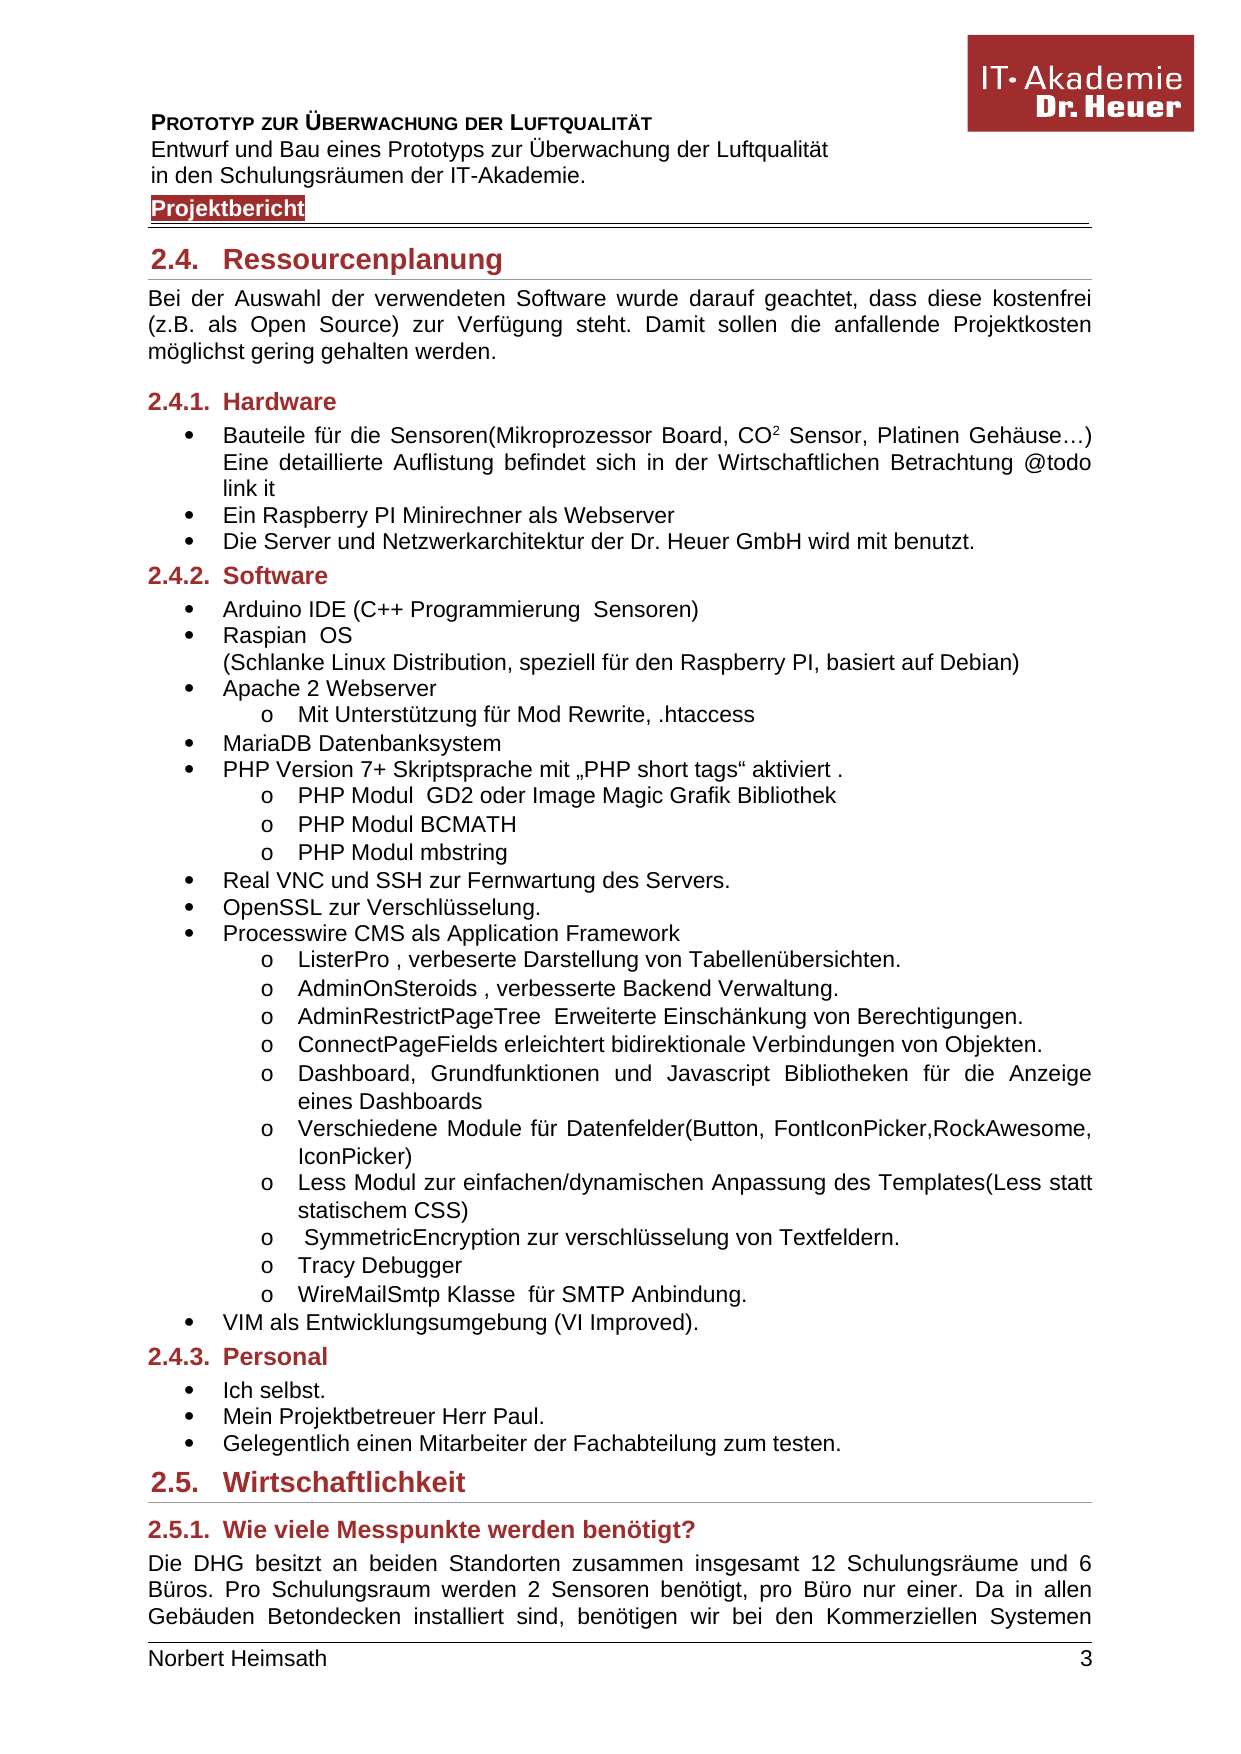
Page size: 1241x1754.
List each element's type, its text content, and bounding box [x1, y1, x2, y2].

list Die Server und Netzwerkarchitektur der Dr. Heuer GmbH wird mit benutzt. [185, 528, 1092, 554]
list Verschiedene Module für Datenfelder(Button, FontIconPicker,RockAwesome, IconPicker) [260, 1114, 1092, 1169]
list AdminOnSteroids , verbesserte Backend Verwaltung. [260, 975, 1092, 1003]
list Dashboard, Grundfunktionen und Javascript Bibliotheken für die Anzeige eines Dashboards [260, 1060, 1092, 1114]
list Mein Projektbetreuer Herr Paul. [185, 1403, 1092, 1429]
list Ein Raspberry PI Minirechner als Webserver [185, 502, 1092, 528]
list Less Modul zur einfachen/dynamischen Anpassung des Templates(Less statt statischem CSS) [260, 1169, 1092, 1224]
list PHP Modul GD2 oder Image Magic Grafik Bibliothek [260, 782, 1092, 811]
list VIM als Entwicklungsumgebung (VI Improved). [185, 1309, 1092, 1335]
list SymmetricEncryption zur verschlüsselung von Textfeldern. [260, 1224, 1092, 1252]
list Ich selbst. [185, 1377, 1092, 1403]
list WireMailSmtp Klasse für SMTP Anbindung. [260, 1281, 1092, 1309]
list ConnectPageFields erleichtert bidirektionale Verbindungen von Objekten. [260, 1031, 1092, 1060]
list Mit Unterstützung für Mod Rewrite, .htaccess [260, 701, 1092, 730]
subtitle Personal [148, 1342, 1092, 1370]
text Bei der Auswahl der verwendeten Software wurde darauf geachtet, dass diese kostenfrei (z.B. als Open Source) zur Verfügung steht. Damit sollen die anfallende Projektkosten möglichst gering gehalten werden. [148, 285, 1092, 364]
subtitle Hardware [148, 387, 1092, 416]
list ListerPro , verbeserte Darstellung von Tabellenübersichten. [260, 946, 1092, 975]
list Processwire CMS als Application Framework [185, 920, 1092, 946]
subtitle Ressourcenplanung [148, 239, 1092, 279]
list PHP Version 7+ Skriptsprache mit „PHP short tags“ aktiviert . [185, 756, 1092, 782]
text Die DHG besitzt an beiden Standorten zusammen insgesamt 12 Schulungsräume und 6 Büros. Pro Schulungsraum werden 2 Sensoren benötigt, pro Büro nur einer. Da in allen Gebäuden Betondecken installiert sind, benötigen wir bei den Kommerziellen Systemen [148, 1550, 1092, 1629]
list MariaDB Datenbanksystem [185, 730, 1092, 756]
subtitle Wirtschaftlichkeit [148, 1462, 1092, 1502]
subtitle Wie viele Messpunkte werden benötigt? [148, 1515, 1092, 1543]
list PHP Modul BCMATH [260, 811, 1092, 839]
list Arduino IDE (C++ Programmierung Sensoren) [185, 596, 1092, 622]
subtitle Software [148, 561, 1092, 589]
list Real VNC und SSH zur Fernwartung des Servers. [185, 867, 1092, 894]
list PHP Modul mbstring [260, 839, 1092, 867]
list Apache 2 Webserver [185, 675, 1092, 701]
list Raspian OS (Schlanke Linux Distribution, speziell für den Raspberry PI, basiert auf Debian) [185, 622, 1092, 675]
list Tracy Debugger [260, 1252, 1092, 1281]
list AdminRestrictPageTree Erweiterte Einschänkung von Berechtigungen. [260, 1003, 1092, 1031]
list Gelegentlich einen Mitarbeiter der Fachabteilung zum testen. [185, 1429, 1092, 1456]
list Bauteile für die Sensoren(Mikroprozessor Board, CO2 Sensor, Platinen Gehäuse…) Eine detaillierte Auflistung befindet sich in der Wirtschaftlichen Betrachtung @todo link it [185, 422, 1092, 502]
list OpenSSL zur Verschlüsselung. [185, 894, 1092, 920]
